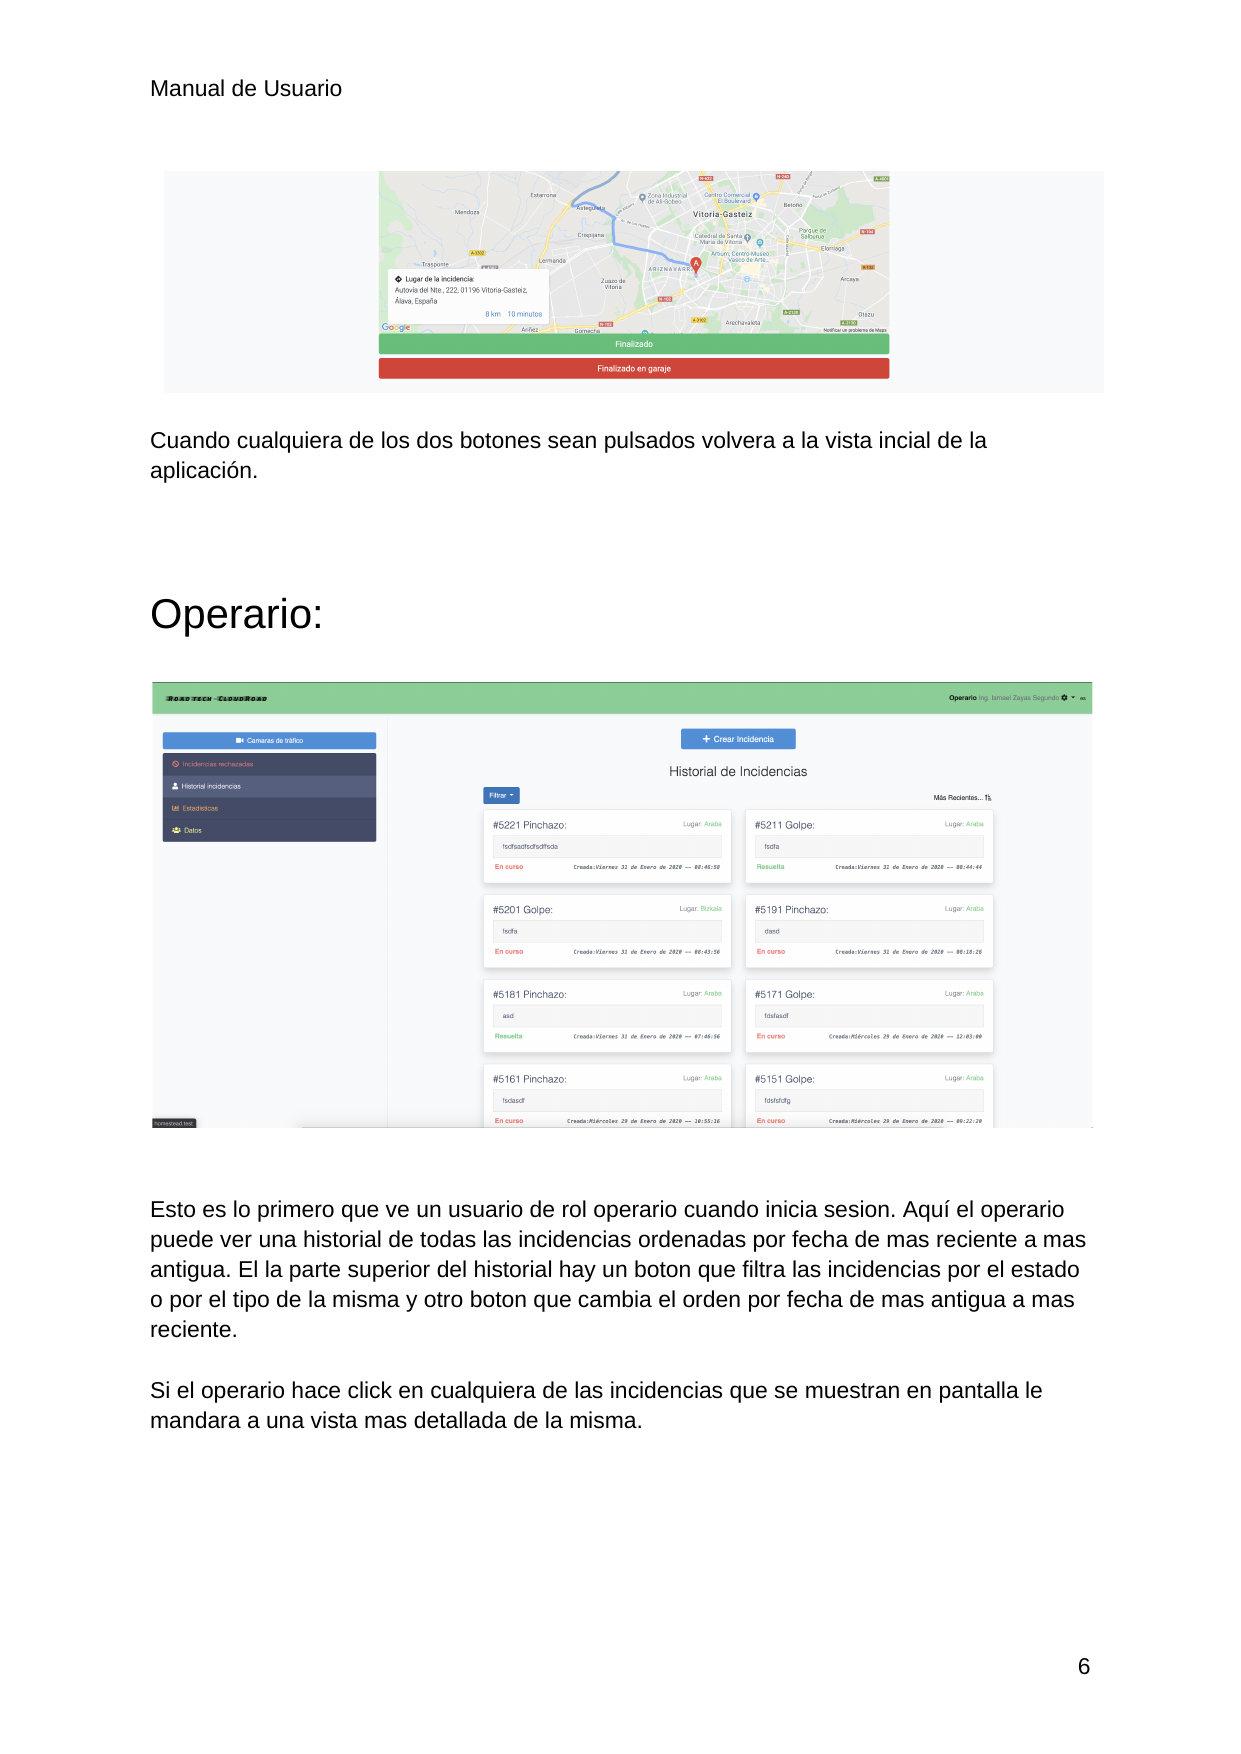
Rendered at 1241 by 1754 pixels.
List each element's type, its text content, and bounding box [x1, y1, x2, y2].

text Cuando cualquiera de los dos botones sean pulsados volvera a la vista incial de la aplicación. [150, 427, 1090, 483]
subtitle Operario: [150, 589, 1090, 637]
text Si el operario hace click en cualquiera de las incidencias que se muestran en pantalla le mandara a una vista mas detallada de la misma. [150, 1377, 1090, 1433]
text Esto es lo primero que ve un usuario de rol operario cuando inicia sesion. Aquí el operario puede ver una historial de todas las incidencias ordenadas por fecha de mas reciente a mas antigua. El la parte superior del historial hay un boton que filtra las incidencias por el estado o por el tipo de la misma y otro boton que cambia el orden por fecha de mas antigua a mas reciente. [150, 1196, 1090, 1343]
picture [163, 171, 1104, 393]
picture [152, 682, 1093, 1128]
